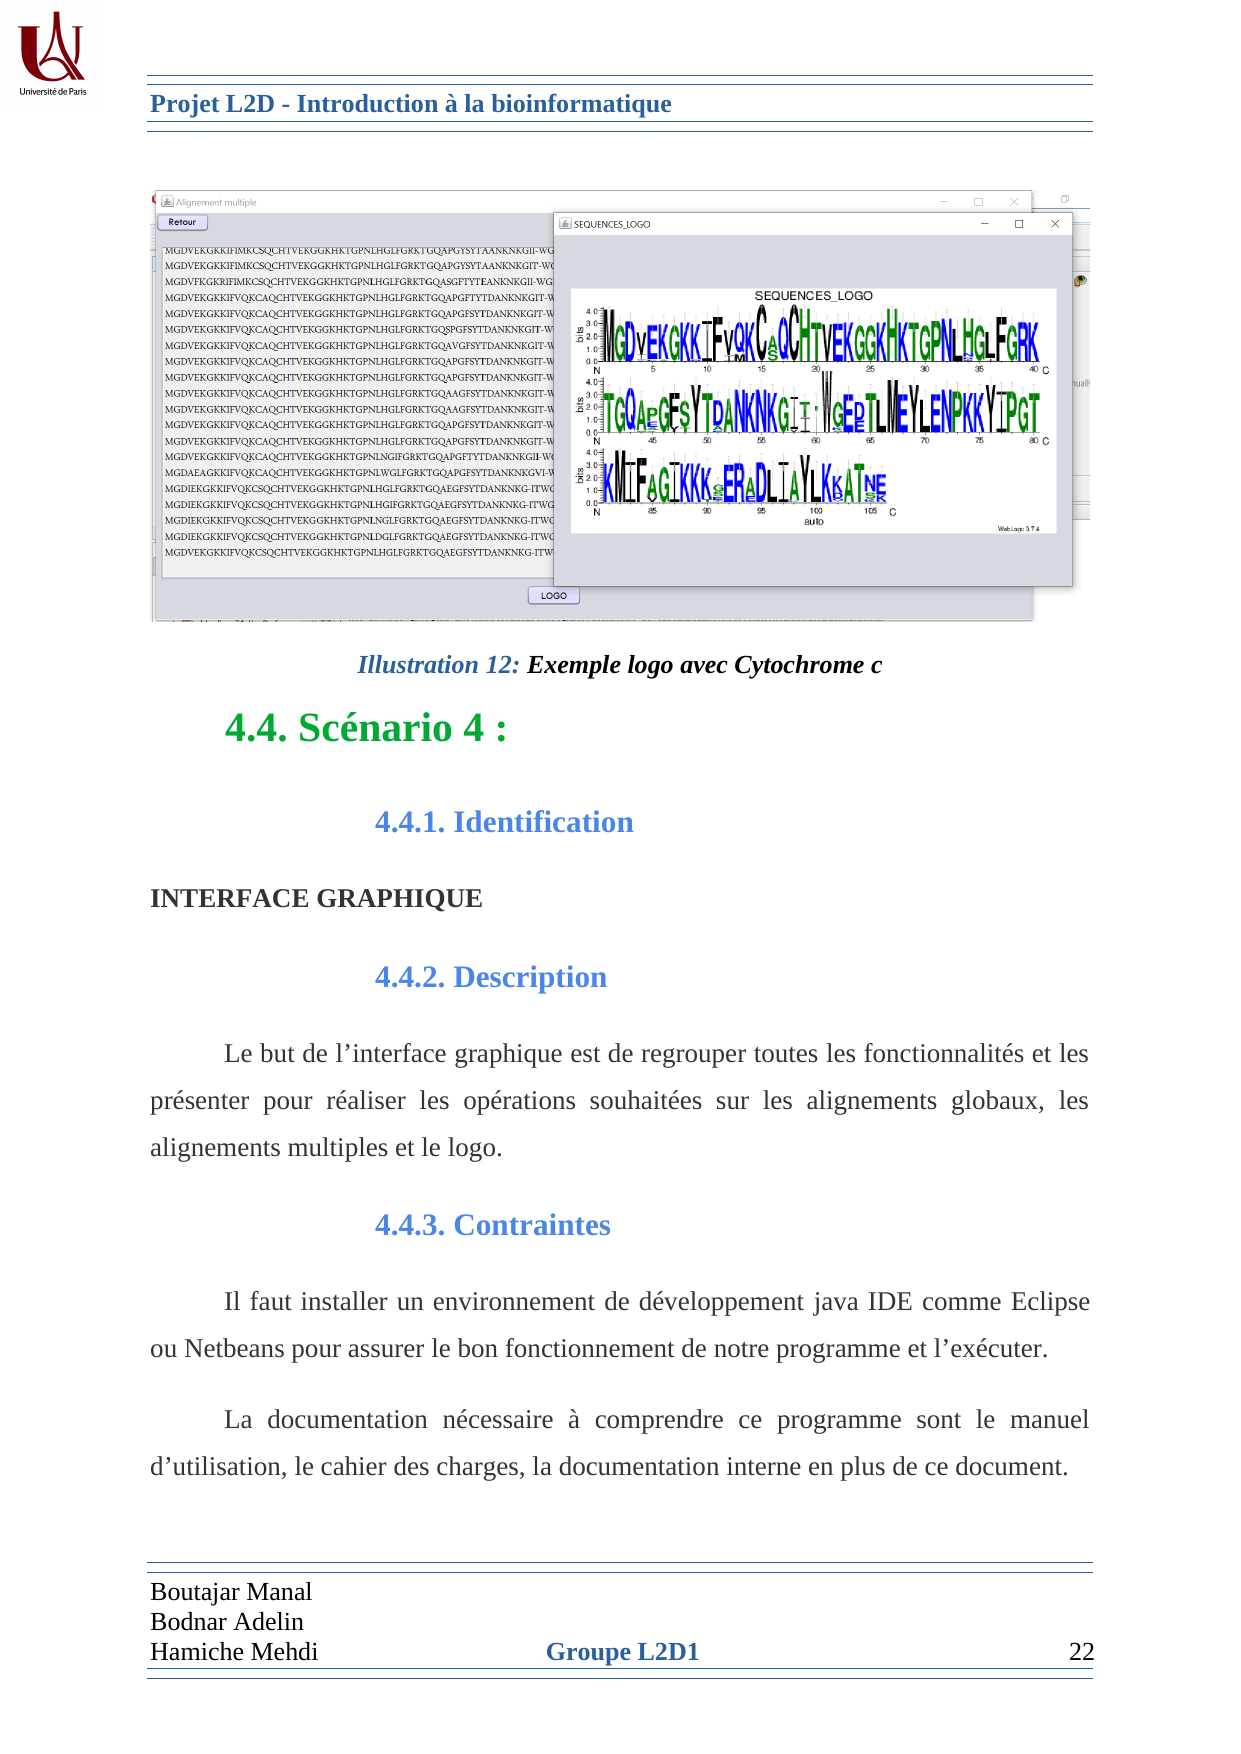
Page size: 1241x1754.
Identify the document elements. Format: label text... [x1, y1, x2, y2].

text Il faut installer un environnement de développement java IDE comme Eclipse ou Netbeans pour assurer le bon fonctionnement de notre programme et l’exécuter. [150, 1285, 1090, 1363]
subtitle 4.4.1. Identification [300, 804, 1090, 840]
text INTERFACE GRAPHIQUE [150, 883, 1090, 914]
subtitle 4.4. Scénario 4 : [150, 679, 1090, 751]
subtitle 4.4.3. Contraintes [300, 1206, 1090, 1242]
subtitle 4.4.2. Description [300, 958, 1090, 994]
text Le but de l’interface graphique est de regrouper toutes les fonctionnalités et les présenter pour réaliser les opérations souhaitées sur les alignements globaux, les alignements multiples et le logo. [150, 1037, 1090, 1162]
picture [0, 0, 101, 107]
text La documentation nécessaire à comprendre ce programme sont le manuel d’utilisation, le cahier des charges, la documentation interne en plus de ce document. [150, 1404, 1090, 1481]
subtitle [150, 178, 1090, 190]
picture [150, 190, 1091, 622]
text Illustration 12: Exemple logo avec Cytochrome c [150, 622, 1090, 679]
